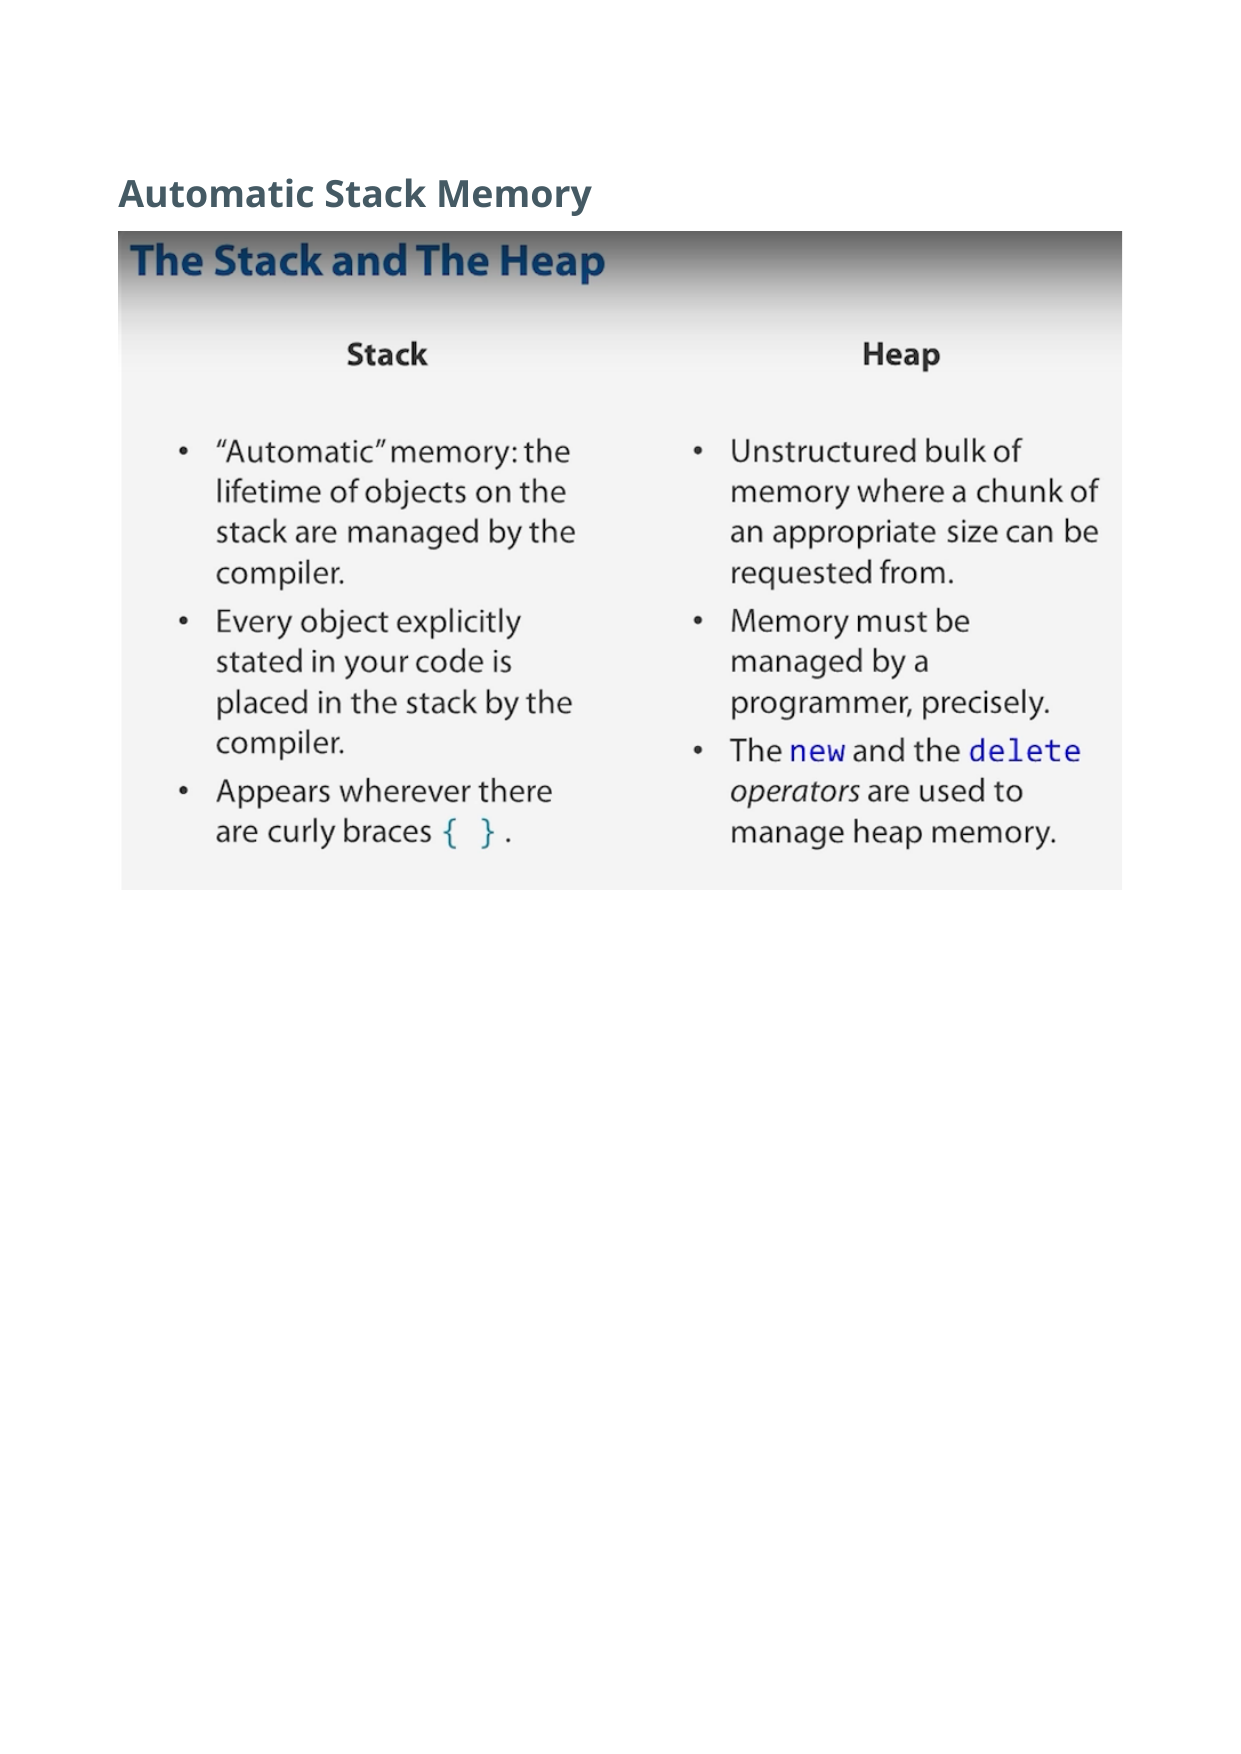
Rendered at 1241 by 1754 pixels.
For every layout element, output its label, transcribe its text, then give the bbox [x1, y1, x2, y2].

subtitle Automatic Stack Memory [118, 168, 1122, 219]
picture [118, 231, 1123, 890]
